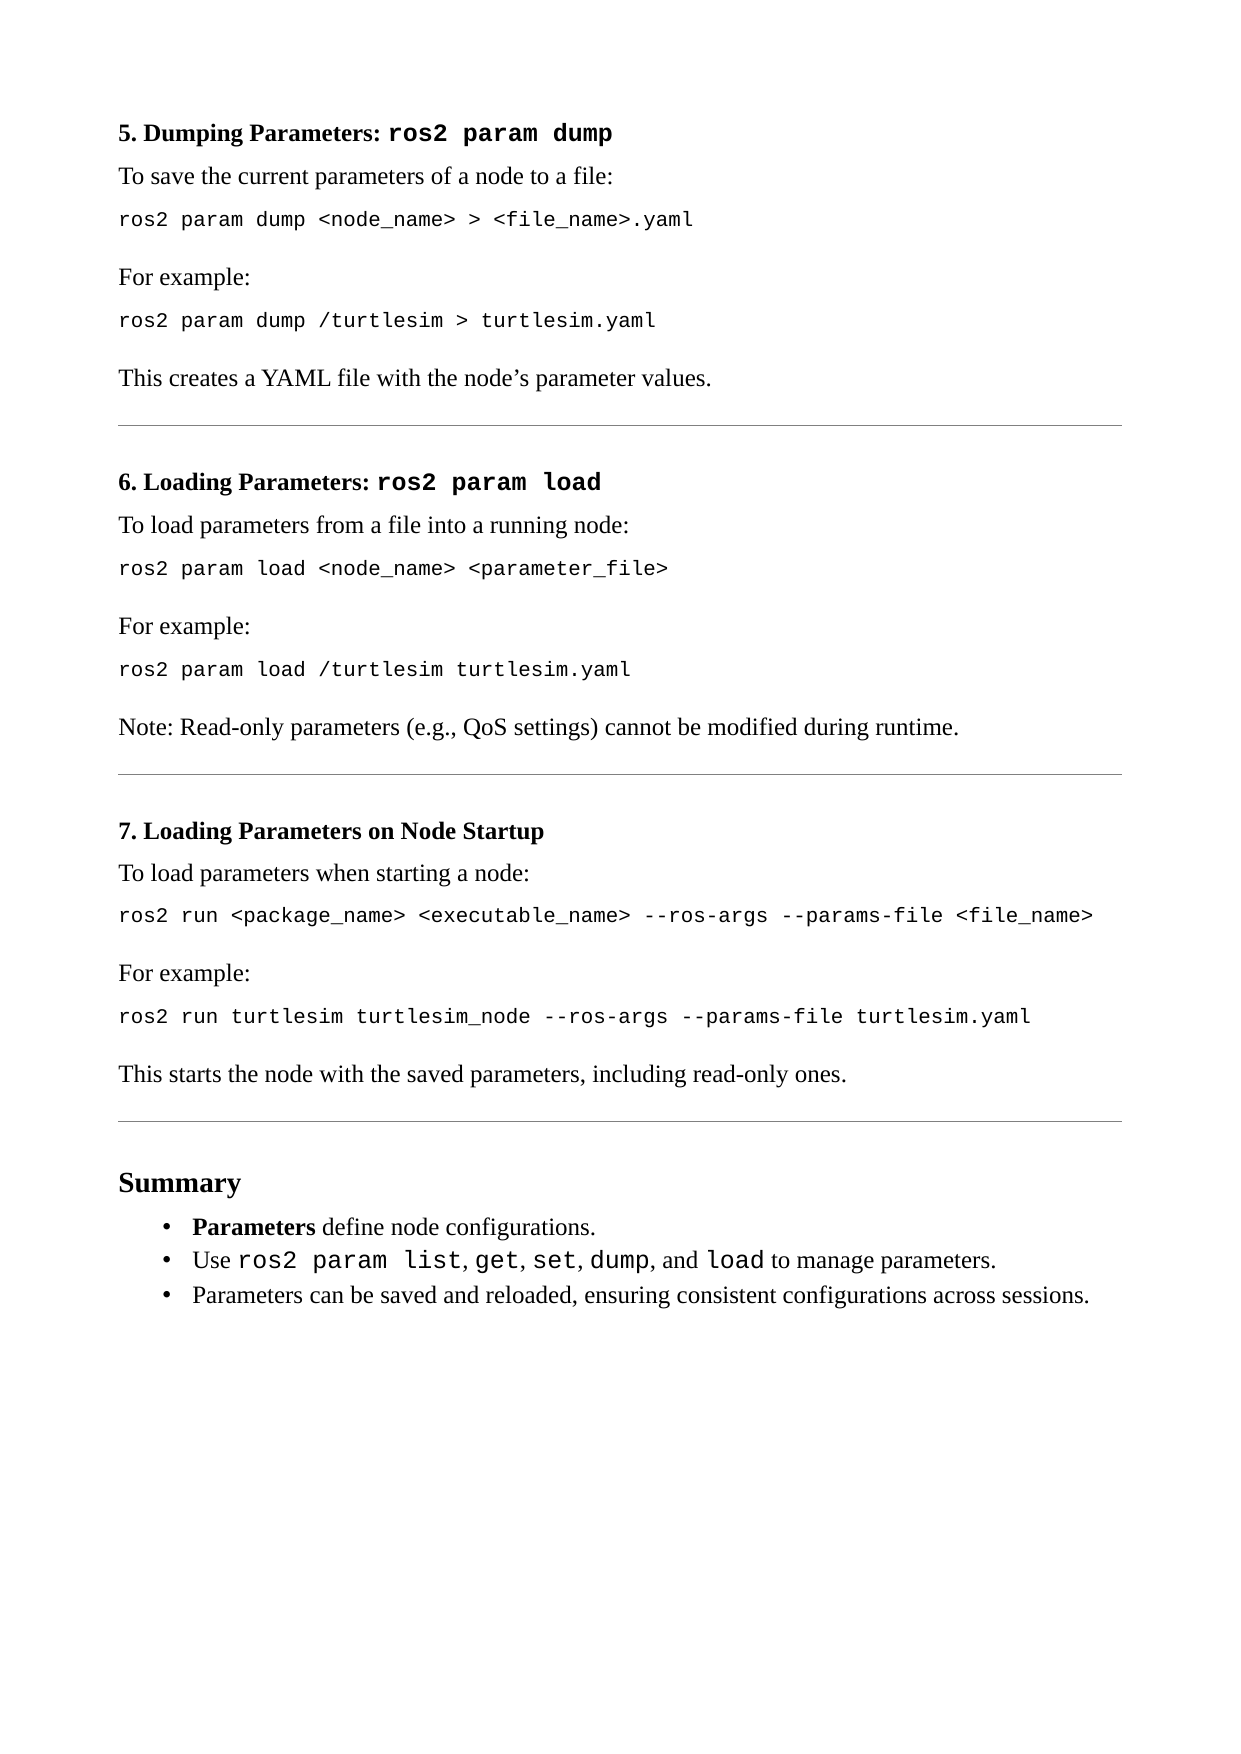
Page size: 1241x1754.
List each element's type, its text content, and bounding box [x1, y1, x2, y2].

subtitle Summary [118, 1166, 1122, 1199]
text ros2 param load /turtlesim turtlesim.yaml [118, 659, 1122, 683]
text Note: Read-only parameters (e.g., QoS settings) cannot be modified during runtime. [118, 712, 1122, 741]
text This starts the node with the saved parameters, including read-only ones. [118, 1059, 1122, 1088]
text ros2 run turtlesim turtlesim_node --ros-args --params-file turtlesim.yaml [118, 1006, 1122, 1030]
text ros2 param dump /turtlesim > turtlesim.yaml [118, 310, 1122, 333]
list Use ros2 param list, get, set, dump, and load to manage parameters. [162, 1245, 1122, 1276]
text ros2 run <package_name> <executable_name> --ros-args --params-file <file_name> [118, 905, 1122, 929]
text To load parameters when starting a node: [118, 858, 1122, 886]
list Parameters define node configurations. [162, 1212, 1122, 1240]
text For example: [118, 958, 1122, 987]
text For example: [118, 611, 1122, 640]
text To load parameters from a file into a running node: [118, 511, 1122, 539]
subtitle 7. Loading Parameters on Node Startup [118, 816, 1122, 845]
subtitle 6. Loading Parameters: ros2 param load [118, 467, 1122, 498]
list Parameters can be saved and reloaded, ensuring consistent configurations across sessions. [162, 1280, 1122, 1309]
subtitle 5. Dumping Parameters: ros2 param dump [118, 118, 1122, 149]
text For example: [118, 262, 1122, 291]
text ros2 param load <node_name> <parameter_file> [118, 558, 1122, 582]
text This creates a YAML file with the node’s parameter values. [118, 363, 1122, 392]
text To save the current parameters of a node to a file: [118, 161, 1122, 190]
text ros2 param dump <node_name> > <file_name>.yaml [118, 209, 1122, 233]
